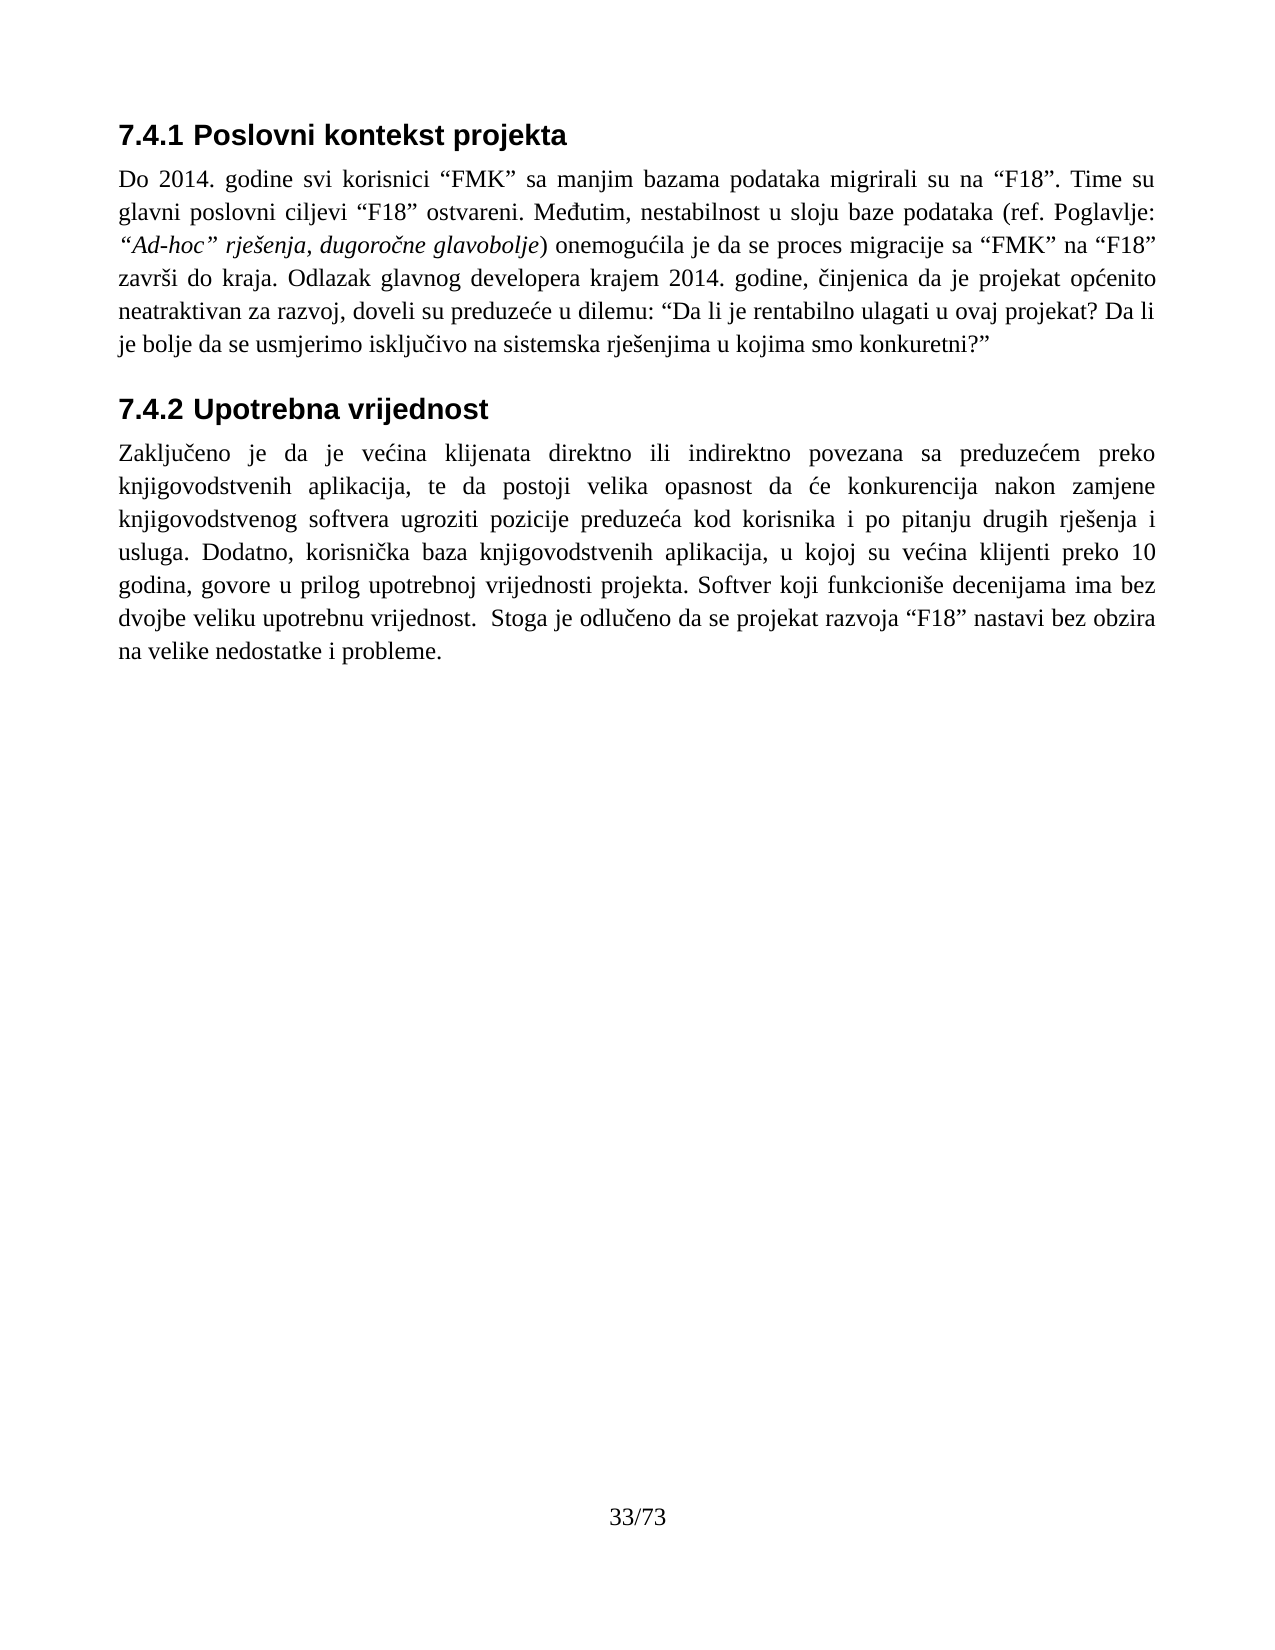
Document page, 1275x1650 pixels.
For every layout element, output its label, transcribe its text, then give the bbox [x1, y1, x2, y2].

text Zaključeno je da je većina klijenata direktno ili indirektno povezana sa preduzećem preko knjigovodstvenih aplikacija, te da postoji velika opasnost da će konkurencija nakon zamjene knjigovodstvenog softvera ugroziti pozicije preduzeća kod korisnika i po pitanju drugih rješenja i usluga. Dodatno, korisnička baza knjigovodstvenih aplikacija, u kojoj su većina klijenti preko 10 godina, govore u prilog upotrebnoj vrijednosti projekta. Softver koji funkcioniše decenijama ima bez dvojbe veliku upotrebnu vrijednost. Stoga je odlučeno da se projekat razvoja “F18” nastavi bez obzira na velike nedostatke i probleme. [118, 438, 1157, 665]
subtitle Upotrebna vrijednost [118, 392, 1157, 425]
subtitle Poslovni kontekst projekta [118, 118, 1157, 152]
text Do 2014. godine svi korisnici “FMK” sa manjim bazama podataka migrirali su na “F18”. Time su glavni poslovni ciljevi “F18” ostvareni. Međutim, nestabilnost u sloju baze podataka (ref. Poglavlje: “Ad-hoc” rješenja, dugoročne glavobolje) onemogućila je da se proces migracije sa “FMK” na “F18” završi do kraja. Odlazak glavnog developera krajem 2014. godine, činjenica da je projekat općenito neatraktivan za razvoj, doveli su preduzeće u dilemu: “Da li je rentabilno ulagati u ovaj projekat? Da li je bolje da se usmjerimo isključivo na sistemska rješenjima u kojima smo konkuretni?” [118, 164, 1157, 358]
